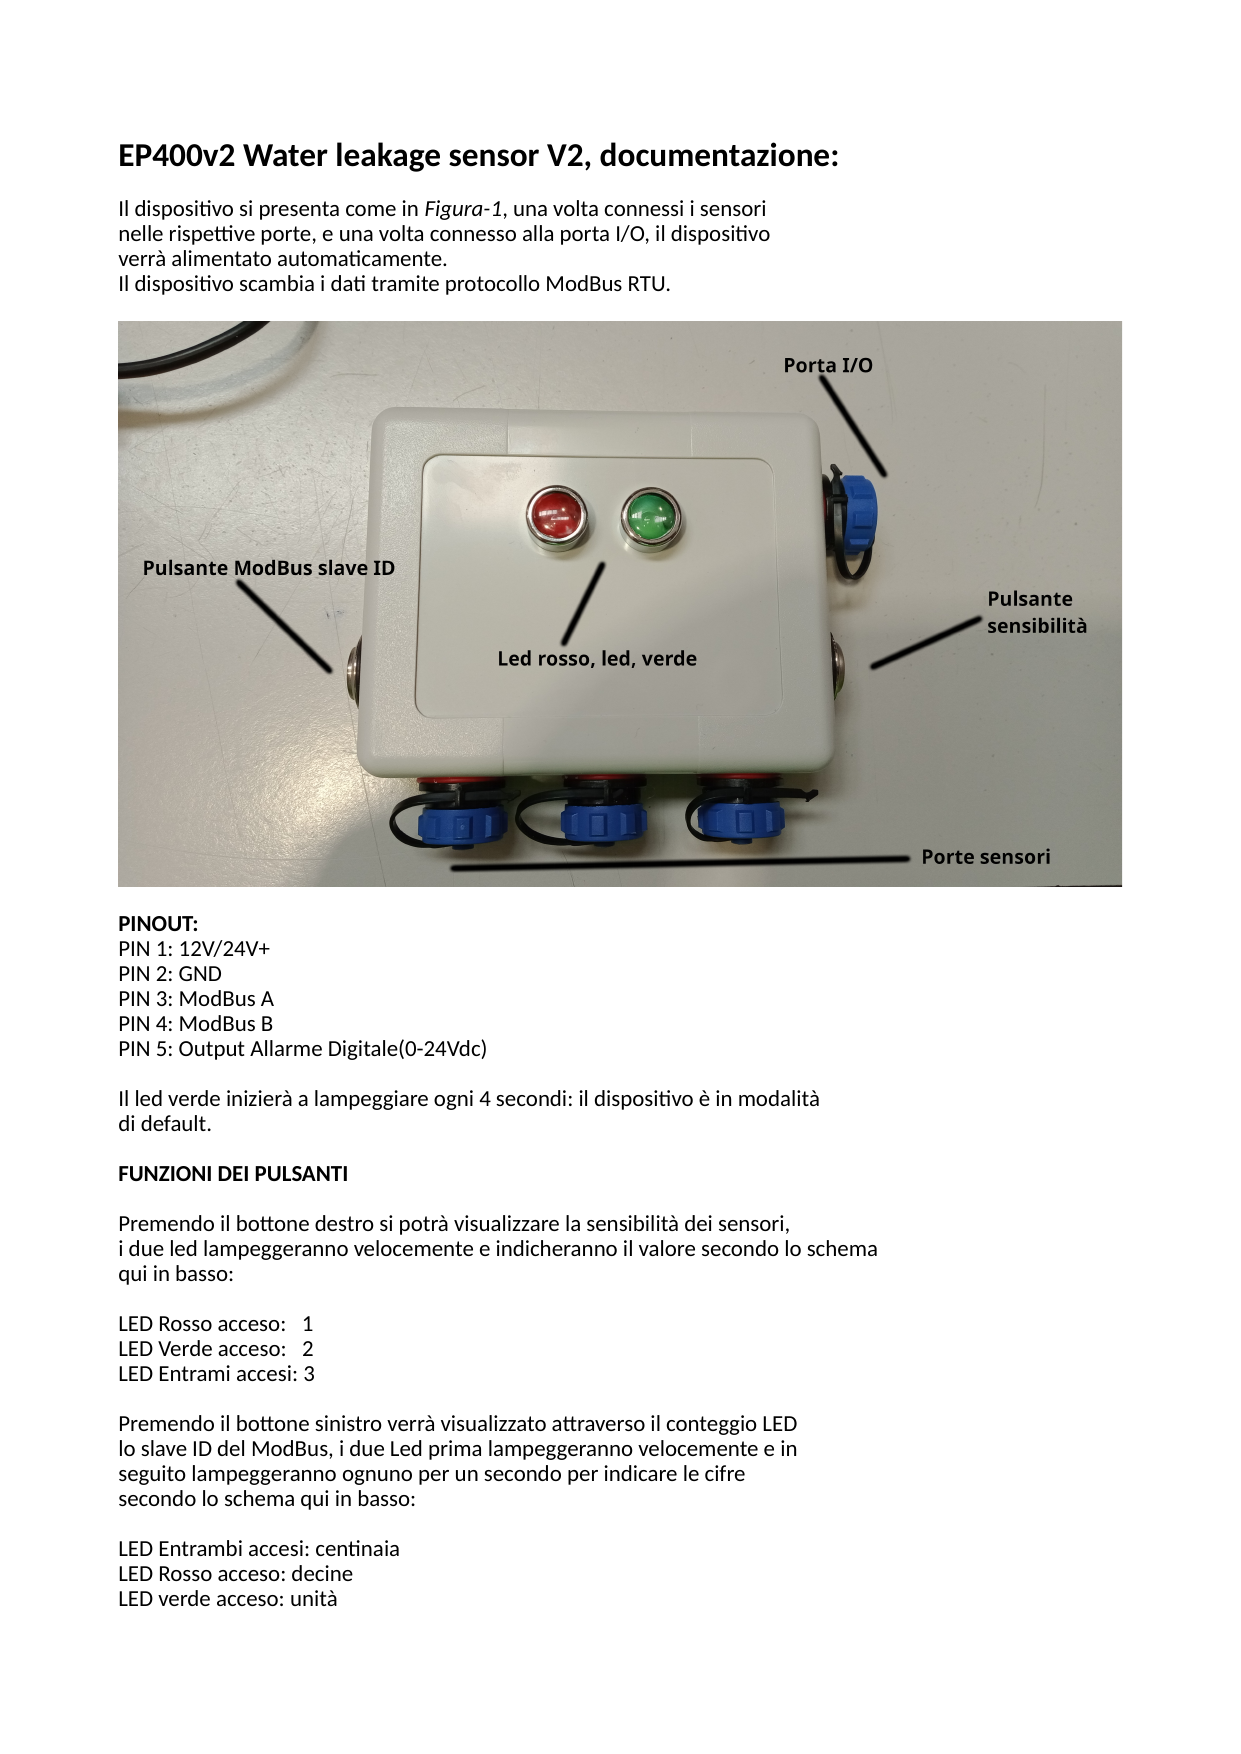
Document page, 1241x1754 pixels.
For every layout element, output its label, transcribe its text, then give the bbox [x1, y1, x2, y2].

text LED Verde acceso: 2 [118, 1337, 1122, 1362]
text di default. [118, 1112, 1122, 1137]
text lo slave ID del ModBus, i due Led prima lampeggeranno velocemente e in [118, 1437, 1122, 1462]
text PINOUT: [118, 912, 1122, 937]
text nelle rispettive porte, e una volta connesso alla porta I/O, il dispositivo [118, 222, 1122, 247]
text LED Rosso acceso: 1 [118, 1312, 1122, 1337]
text Premendo il bottone sinistro verrà visualizzato attraverso il conteggio LED [118, 1412, 1122, 1437]
text LED Entrami accesi: 3 [118, 1362, 1122, 1387]
text Premendo il bottone destro si potrà visualizzare la sensibilità dei sensori, [118, 1212, 1122, 1237]
text Il led verde inizierà a lampeggiare ogni 4 secondi: il dispositivo è in modalità [118, 1087, 1122, 1112]
text PIN 1: 12V/24V+ [118, 937, 1122, 962]
text seguito lampeggeranno ognuno per un secondo per indicare le cifre [118, 1462, 1122, 1487]
text Il dispositivo scambia i dati tramite protocollo ModBus RTU. [118, 272, 1122, 297]
text qui in basso: [118, 1262, 1122, 1287]
text LED Rosso acceso: decine [118, 1562, 1122, 1587]
text verrà alimentato automaticamente. [118, 247, 1122, 272]
text i due led lampeggeranno velocemente e indicheranno il valore secondo lo schema [118, 1237, 1122, 1262]
text LED Entrambi accesi: centinaia [118, 1537, 1122, 1562]
text PIN 4: ModBus B [118, 1012, 1122, 1037]
text PIN 5: Output Allarme Digitale(0-24Vdc) [118, 1037, 1122, 1062]
text FUNZIONI DEI PULSANTI [118, 1162, 1122, 1187]
text secondo lo schema qui in basso: [118, 1487, 1122, 1512]
text LED verde acceso: unità [118, 1587, 1122, 1612]
text Il dispositivo si presenta come in Figura-1, una volta connessi i sensori [118, 197, 1122, 222]
text PIN 2: GND [118, 962, 1122, 987]
text PIN 3: ModBus A [118, 987, 1122, 1012]
text EP400v2 Water leakage sensor V2, documentazione: [118, 147, 1122, 172]
picture [118, 321, 1123, 887]
